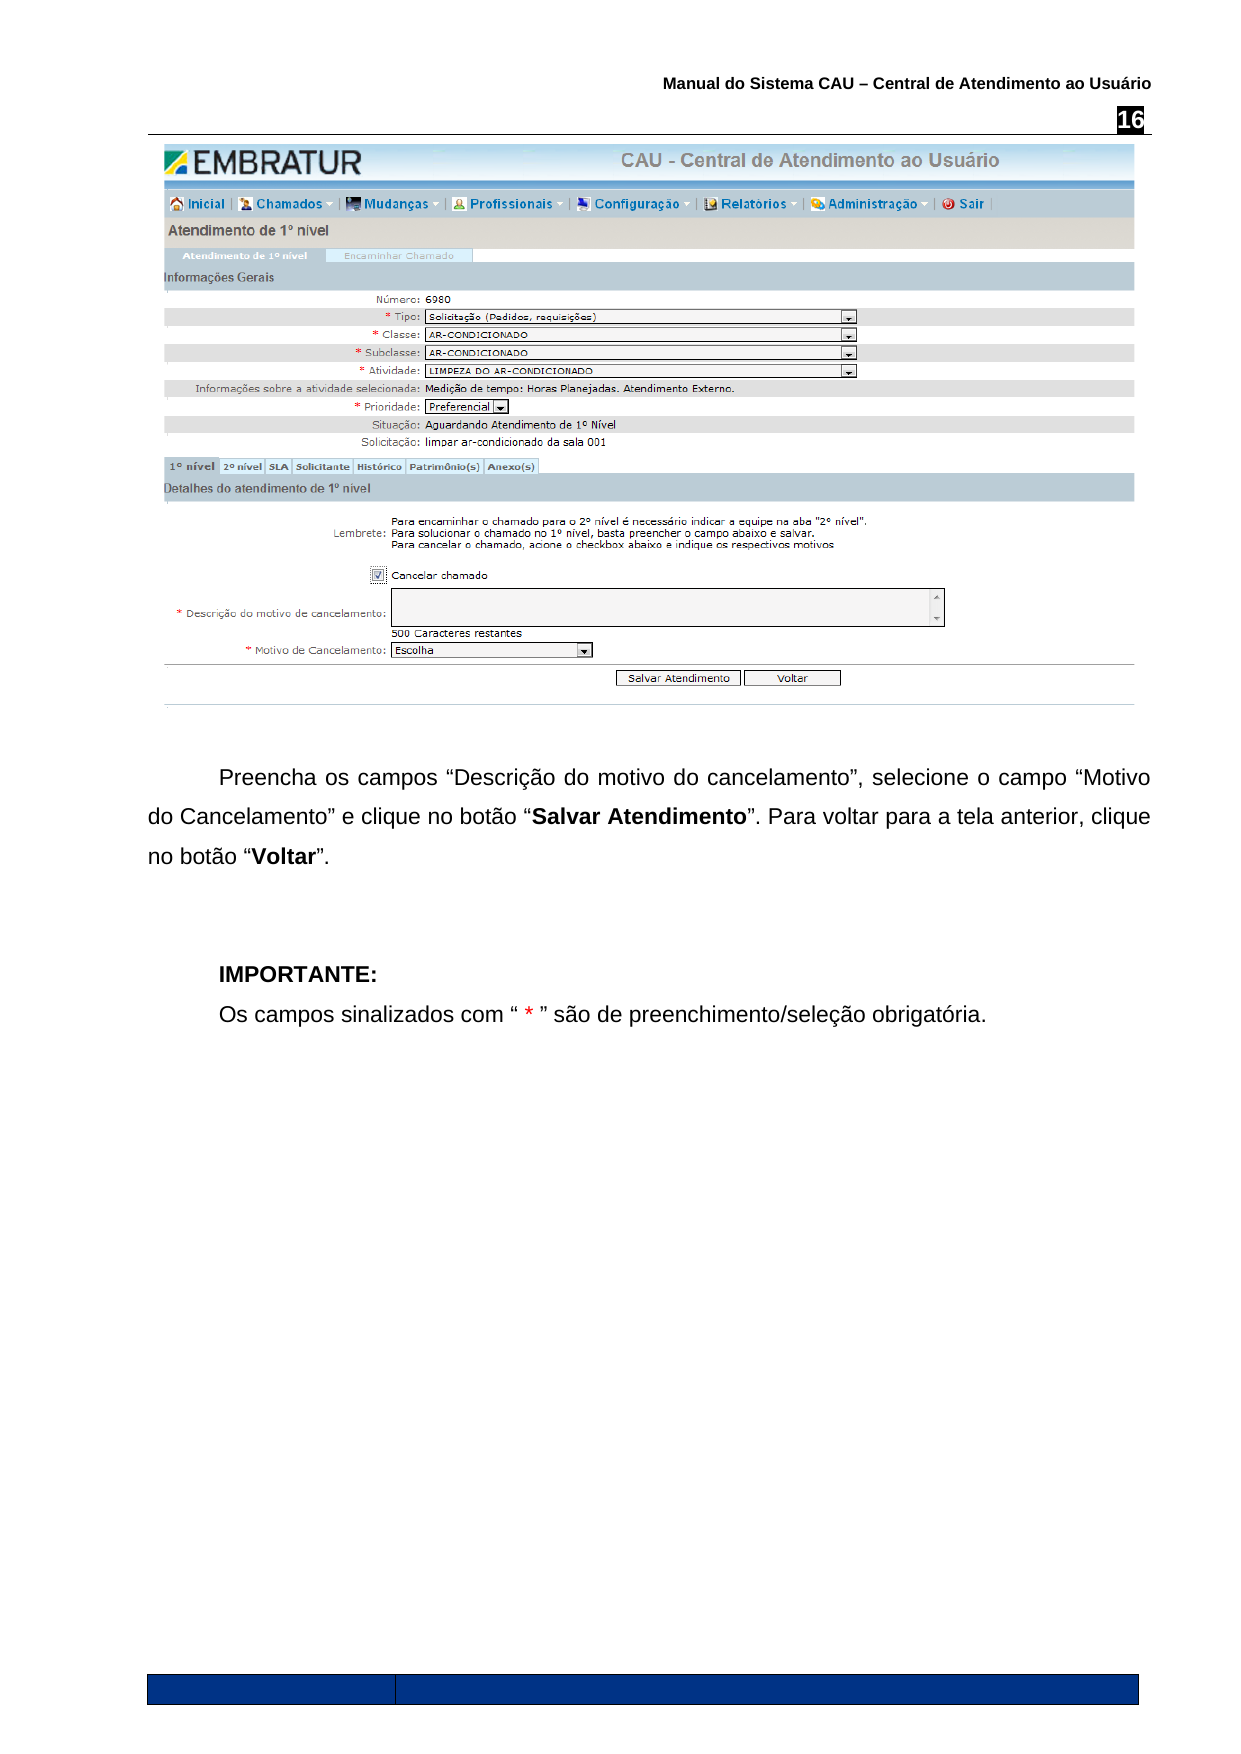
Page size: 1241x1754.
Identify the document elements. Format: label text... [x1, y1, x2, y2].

text Os campos sinalizados com “ * ” são de preenchimento/seleção obrigatória. [148, 1001, 1152, 1027]
picture [164, 144, 1135, 713]
text IMPORTANTE: [148, 961, 1152, 987]
text Preencha os campos “Descrição do motivo do cancelamento”, selecione o campo “Motivo do Cancelamento” e clique no botão “Salvar Atendimento”. Para voltar para a tela anterior, clique no botão “Voltar”. [148, 764, 1152, 869]
